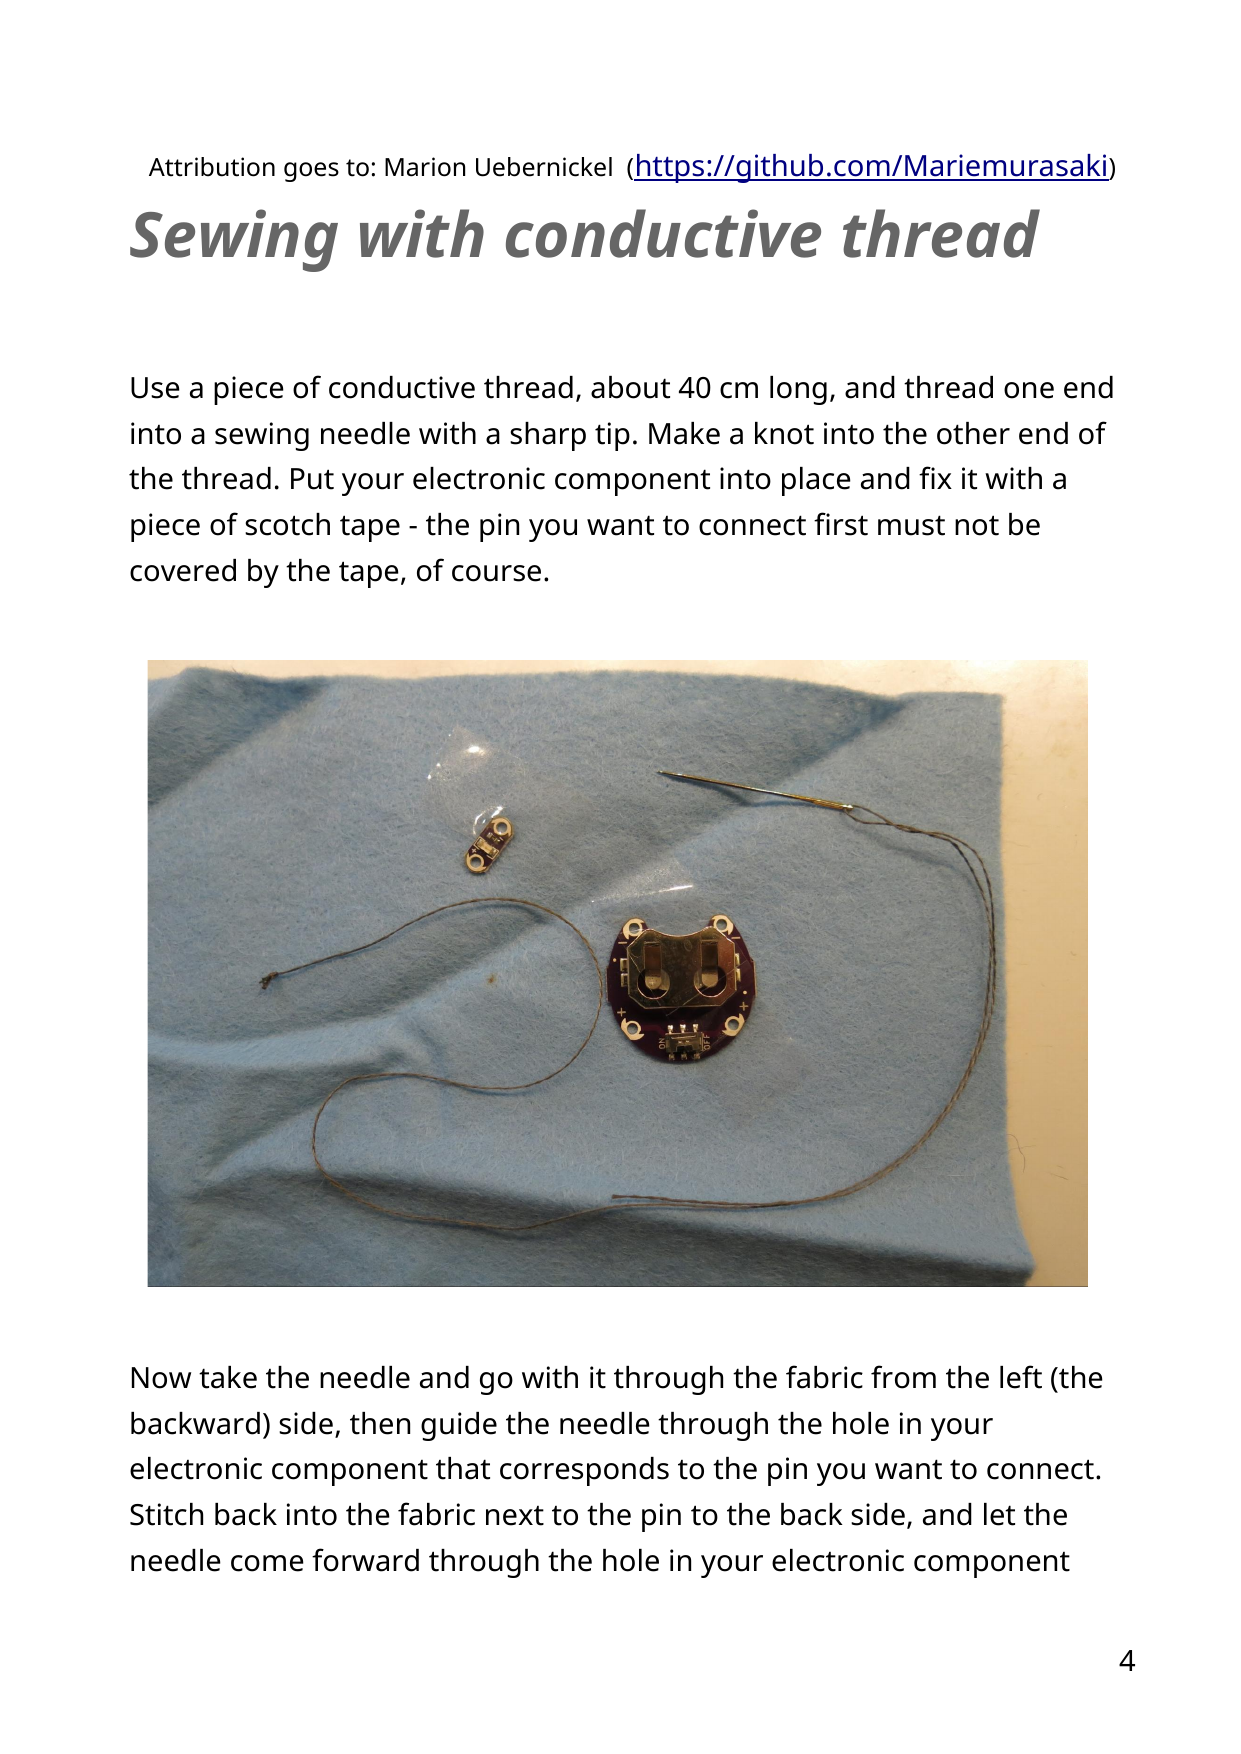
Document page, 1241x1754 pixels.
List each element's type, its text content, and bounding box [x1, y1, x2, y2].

text Now take the needle and go with it through the fabric from the left (the backward) side, then guide the needle through the hole in your electronic component that corresponds to the pin you want to connect. Stitch back into the fabric next to the pin to the back side, and let the needle come forward through the hole in your electronic component [129, 1357, 1136, 1579]
text Use a piece of conductive thread, about 40 cm long, and thread one end into a sewing needle with a sharp tip. Make a knot into the other end of the thread. Put your electronic component into place and fix it with a piece of scotch tape - the pin you want to connect first must not be covered by the tape, of course. [129, 367, 1136, 589]
picture [147, 660, 1088, 1287]
subtitle Sewing with conductive thread [129, 191, 1136, 276]
text Attribution goes to: Marion Uebernickel (https://github.com/Mariemurasaki) [129, 105, 1136, 185]
